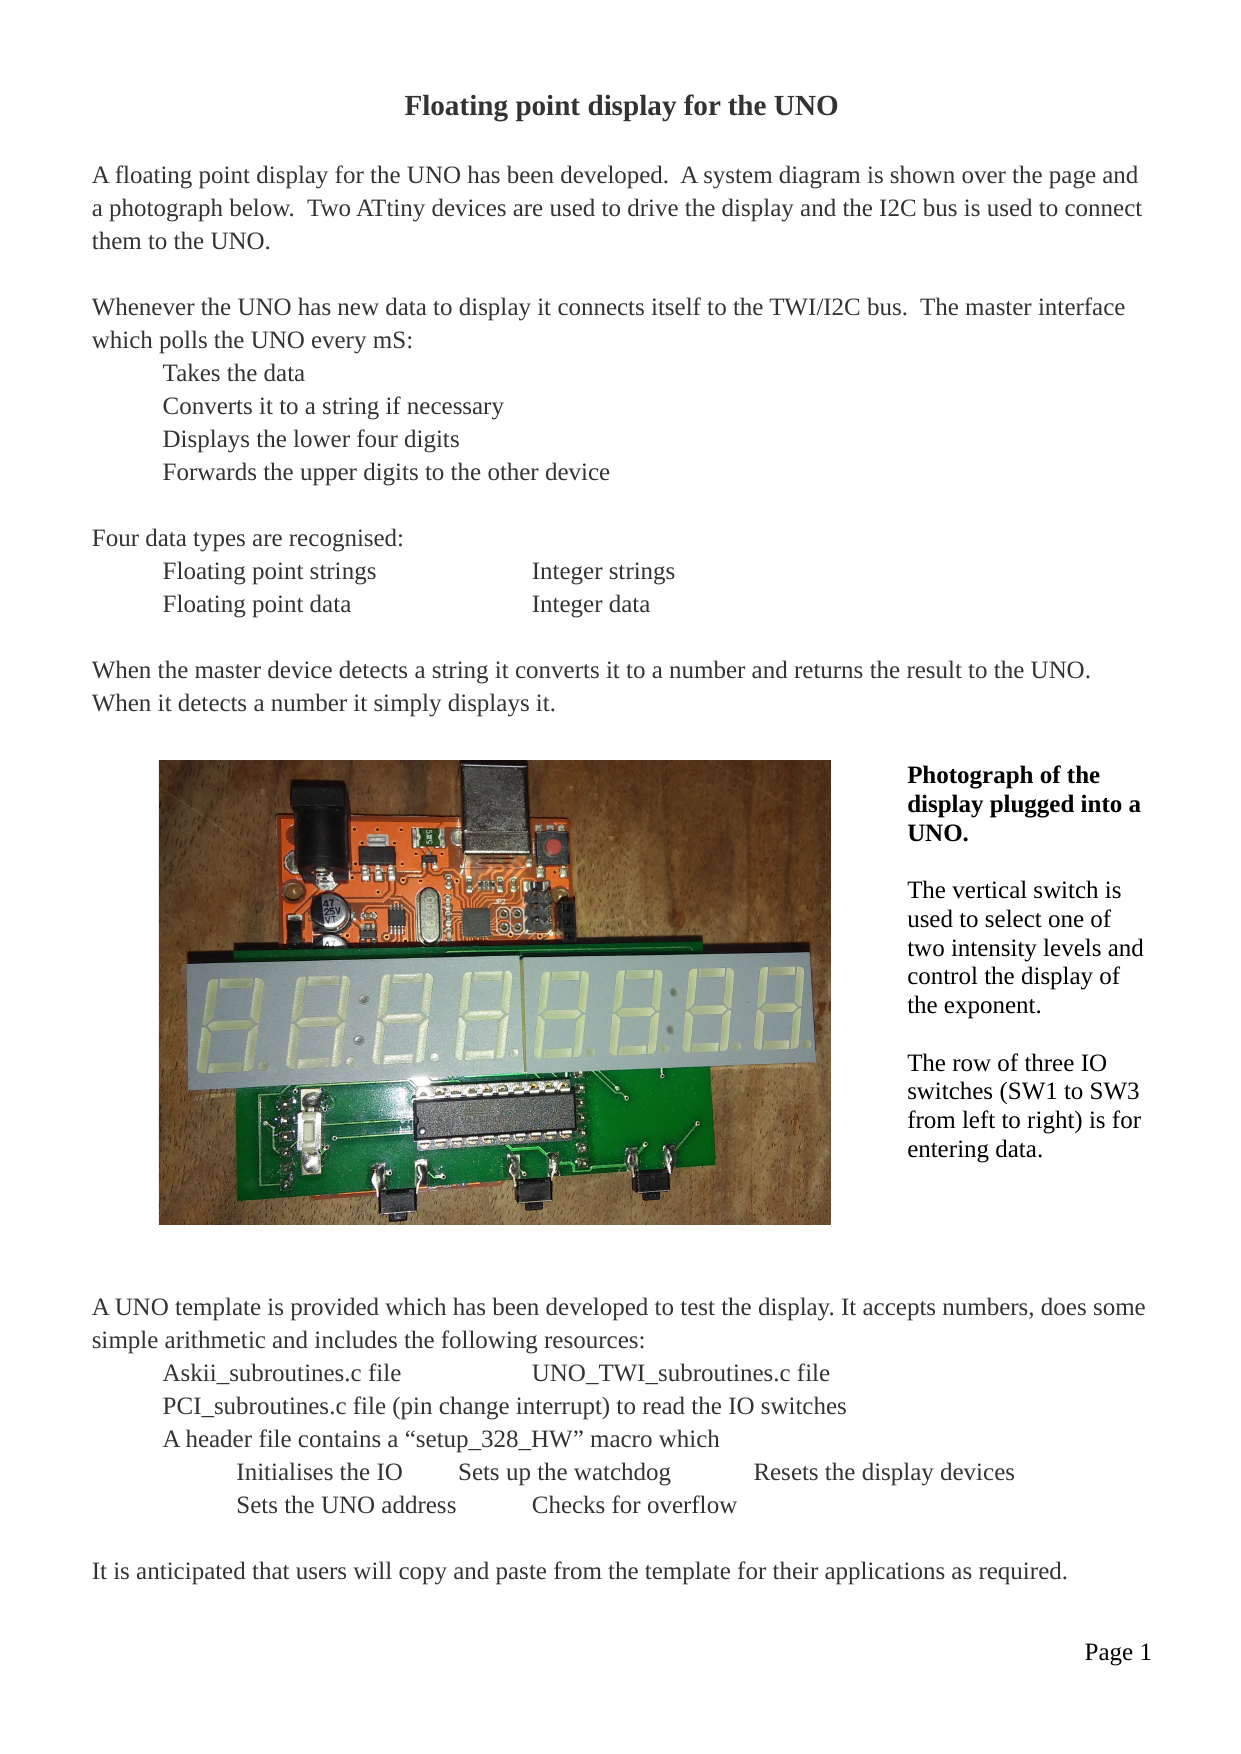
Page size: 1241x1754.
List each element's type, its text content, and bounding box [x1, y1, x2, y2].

text A UNO template is provided which has been developed to test the display. It accepts numbers, does some simple arithmetic and includes the following resources: [90, 1292, 1152, 1354]
text Whenever the UNO has new data to display it connects itself to the TWI/I2C bus. The master interface which polls the UNO every mS: [90, 292, 1152, 354]
text A floating point display for the UNO has been developed. A system diagram is shown over the page and a photograph below. Two ATtiny devices are used to drive the display and the I2C bus is used to connect them to the UNO. [90, 160, 1152, 255]
text Converts it to a string if necessary [90, 391, 1152, 420]
picture [158, 760, 831, 1225]
table_header [89, 755, 901, 1259]
table_header Photograph of the display plugged into a UNO. The vertical switch is used to select one of two intensity levels and control the display of the exponent. The row of three IO switches (SW1 to SW3 from left to right) is for entering data. [901, 755, 1152, 1259]
text Four data types are recognised: [90, 523, 1152, 552]
text PCI_subroutines.c file (pin change interrupt) to read the IO switches [90, 1391, 1152, 1420]
text Sets the UNO address Checks for overflow [90, 1490, 1152, 1519]
text Takes the data [90, 358, 1152, 387]
text A header file contains a “setup_328_HW” macro which [90, 1424, 1152, 1453]
text Floating point strings Integer strings [90, 556, 1152, 585]
text Forwards the upper digits to the other device [90, 457, 1152, 486]
text When the master device detects a string it converts it to a number and returns the result to the UNO. When it detects a number it simply displays it. [90, 655, 1152, 717]
text Floating point data Integer data [90, 589, 1152, 618]
text Initialises the IO Sets up the watchdog Resets the display devices [90, 1457, 1152, 1486]
text Askii_subroutines.c file UNO_TWI_subroutines.c file [90, 1358, 1152, 1387]
text Floating point display for the UNO [88, 88, 1152, 122]
text It is anticipated that users will copy and paste from the template for their applications as required. [90, 1556, 1152, 1585]
text Displays the lower four digits [90, 424, 1152, 453]
